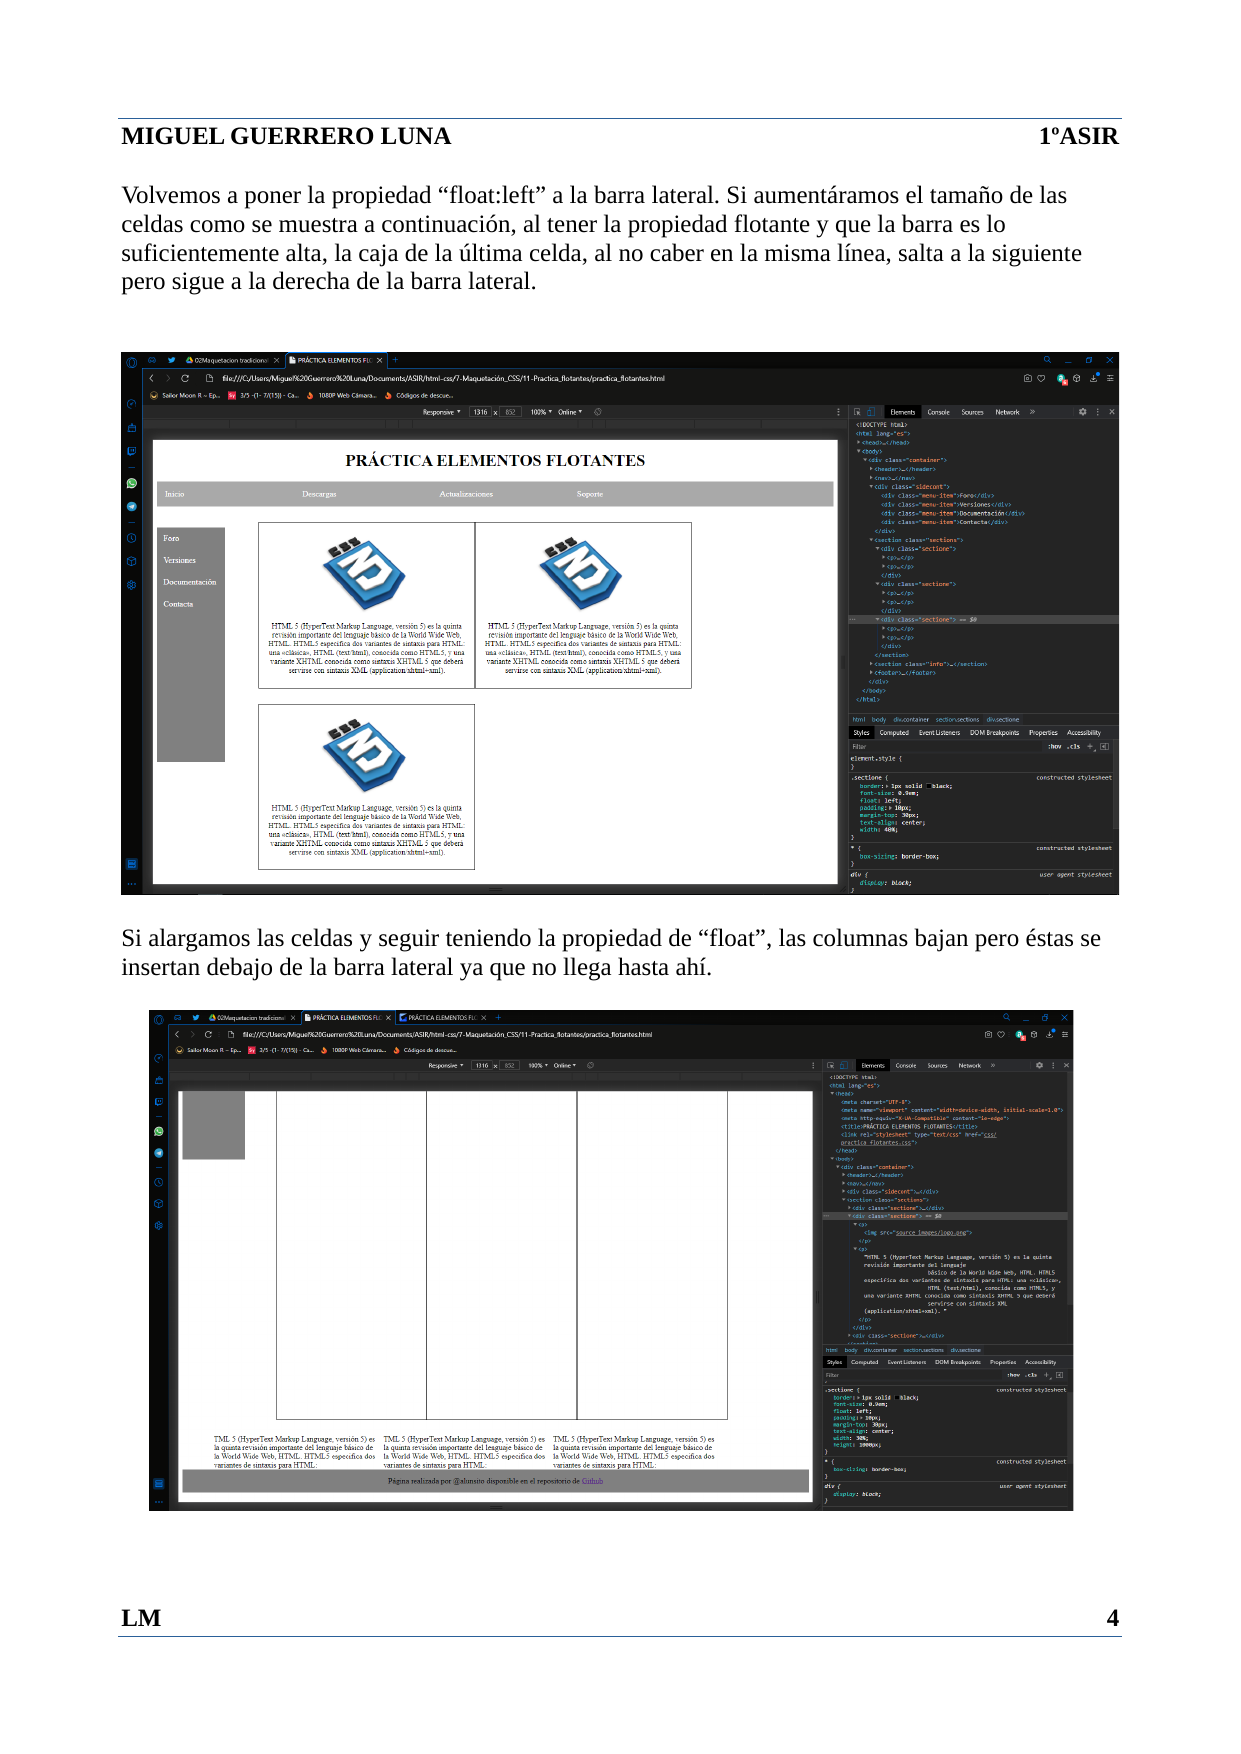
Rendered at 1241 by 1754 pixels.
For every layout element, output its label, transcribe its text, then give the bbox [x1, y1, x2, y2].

text Volvemos a poner la propiedad “float:left” a la barra lateral. Si aumentáramos el tamaño de las celdas como se muestra a continuación, al tener la propiedad flotante y que la barra es lo suficientemente alta, la caja de la última celda, al no caber en la misma línea, salta a la siguiente pero sigue a la derecha de la barra lateral. [121, 180, 1119, 295]
picture [121, 352, 1120, 895]
picture [149, 1010, 1074, 1511]
text Si alargamos las celdas y seguir teniendo la propiedad de “float”, las columnas bajan pero éstas se insertan debajo de la barra lateral ya que no llega hasta ahí. [121, 923, 1119, 981]
